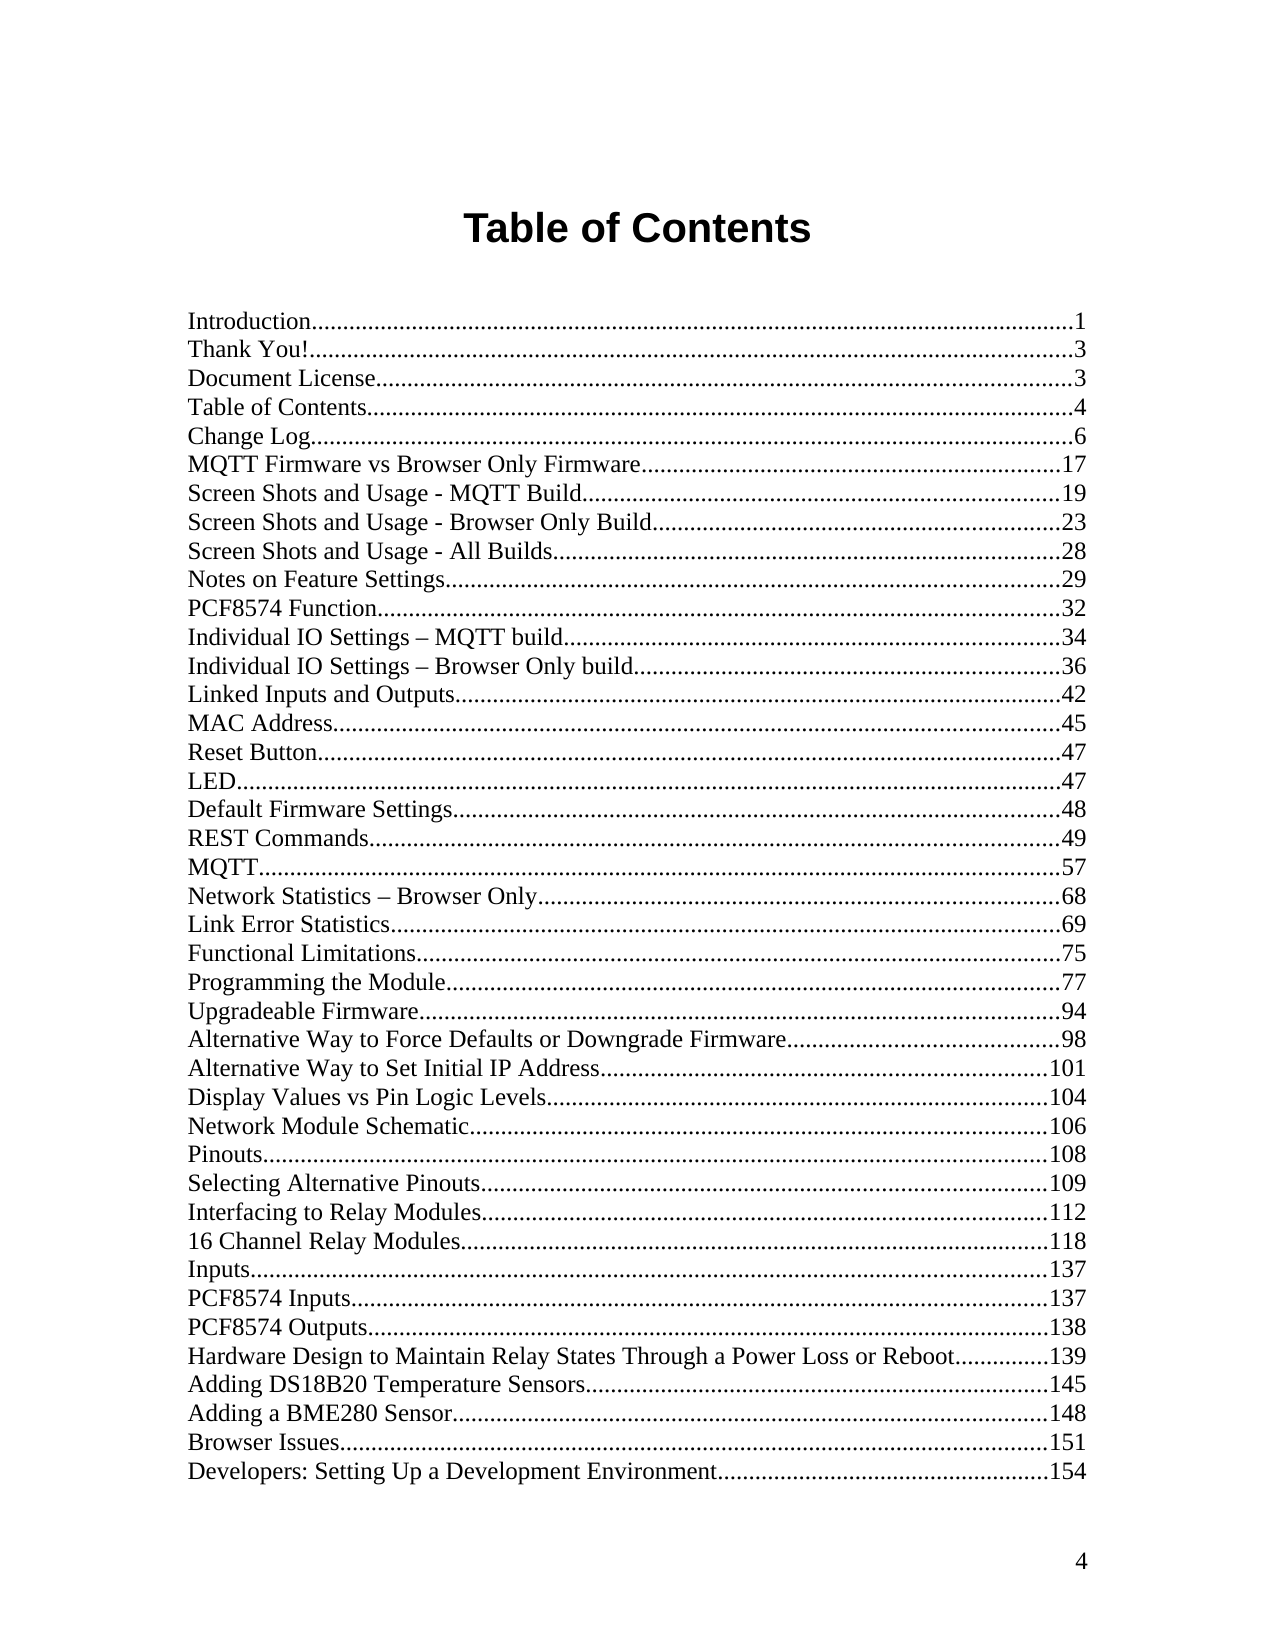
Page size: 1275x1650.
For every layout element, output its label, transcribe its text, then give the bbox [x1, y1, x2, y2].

text Adding a BME280 Sensor 148 [187, 1398, 1087, 1427]
text Programming the Module 77 [187, 967, 1087, 996]
text Adding DS18B20 Temperature Sensors 145 [187, 1369, 1087, 1398]
text PCF8574 Function 32 [187, 593, 1087, 622]
text Selecting Alternative Pinouts 109 [187, 1168, 1087, 1197]
text LED 47 [187, 766, 1087, 794]
text Inputs 137 [187, 1254, 1087, 1283]
text Notes on Feature Settings 29 [187, 564, 1087, 593]
text REST Commands 49 [187, 823, 1087, 852]
text Screen Shots and Usage - MQTT Build 19 [187, 478, 1087, 507]
text Screen Shots and Usage - All Builds 28 [187, 536, 1087, 564]
text MAC Address 45 [187, 708, 1087, 737]
text Display Values vs Pin Logic Levels 104 [187, 1082, 1087, 1111]
text Screen Shots and Usage - Browser Only Build 23 [187, 507, 1087, 536]
text Alternative Way to Force Defaults or Downgrade Firmware 98 [187, 1024, 1087, 1053]
text Document License 3 [187, 363, 1087, 392]
text 16 Channel Relay Modules 118 [187, 1226, 1087, 1254]
text Alternative Way to Set Initial IP Address 101 [187, 1053, 1087, 1082]
text MQTT 57 [187, 852, 1087, 881]
text Linked Inputs and Outputs 42 [187, 679, 1087, 708]
text Table of Contents 4 [187, 392, 1087, 421]
text Network Statistics – Browser Only 68 [187, 881, 1087, 909]
text Change Log 6 [187, 421, 1087, 449]
text Network Module Schematic 106 [187, 1111, 1087, 1139]
text Individual IO Settings – MQTT build 34 [187, 622, 1087, 651]
text PCF8574 Outputs 138 [187, 1312, 1087, 1341]
text Functional Limitations 75 [187, 938, 1087, 967]
text Link Error Statistics 69 [187, 909, 1087, 938]
text Interfacing to Relay Modules 112 [187, 1197, 1087, 1226]
text Default Firmware Settings 48 [187, 794, 1087, 823]
subtitle Table of Contents [187, 204, 1087, 252]
text Browser Issues 151 [187, 1427, 1087, 1456]
text Introduction 1 [187, 306, 1087, 334]
text Hardware Design to Maintain Relay States Through a Power Loss or Reboot 139 [187, 1341, 1087, 1369]
text Reset Button 47 [187, 737, 1087, 766]
text Thank You! 3 [187, 334, 1087, 363]
text PCF8574 Inputs 137 [187, 1283, 1087, 1312]
text Individual IO Settings – Browser Only build 36 [187, 651, 1087, 679]
text MQTT Firmware vs Browser Only Firmware 17 [187, 449, 1087, 478]
text Pinouts 108 [187, 1139, 1087, 1168]
text Developers: Setting Up a Development Environment 154 [187, 1456, 1087, 1484]
text Upgradeable Firmware 94 [187, 996, 1087, 1024]
